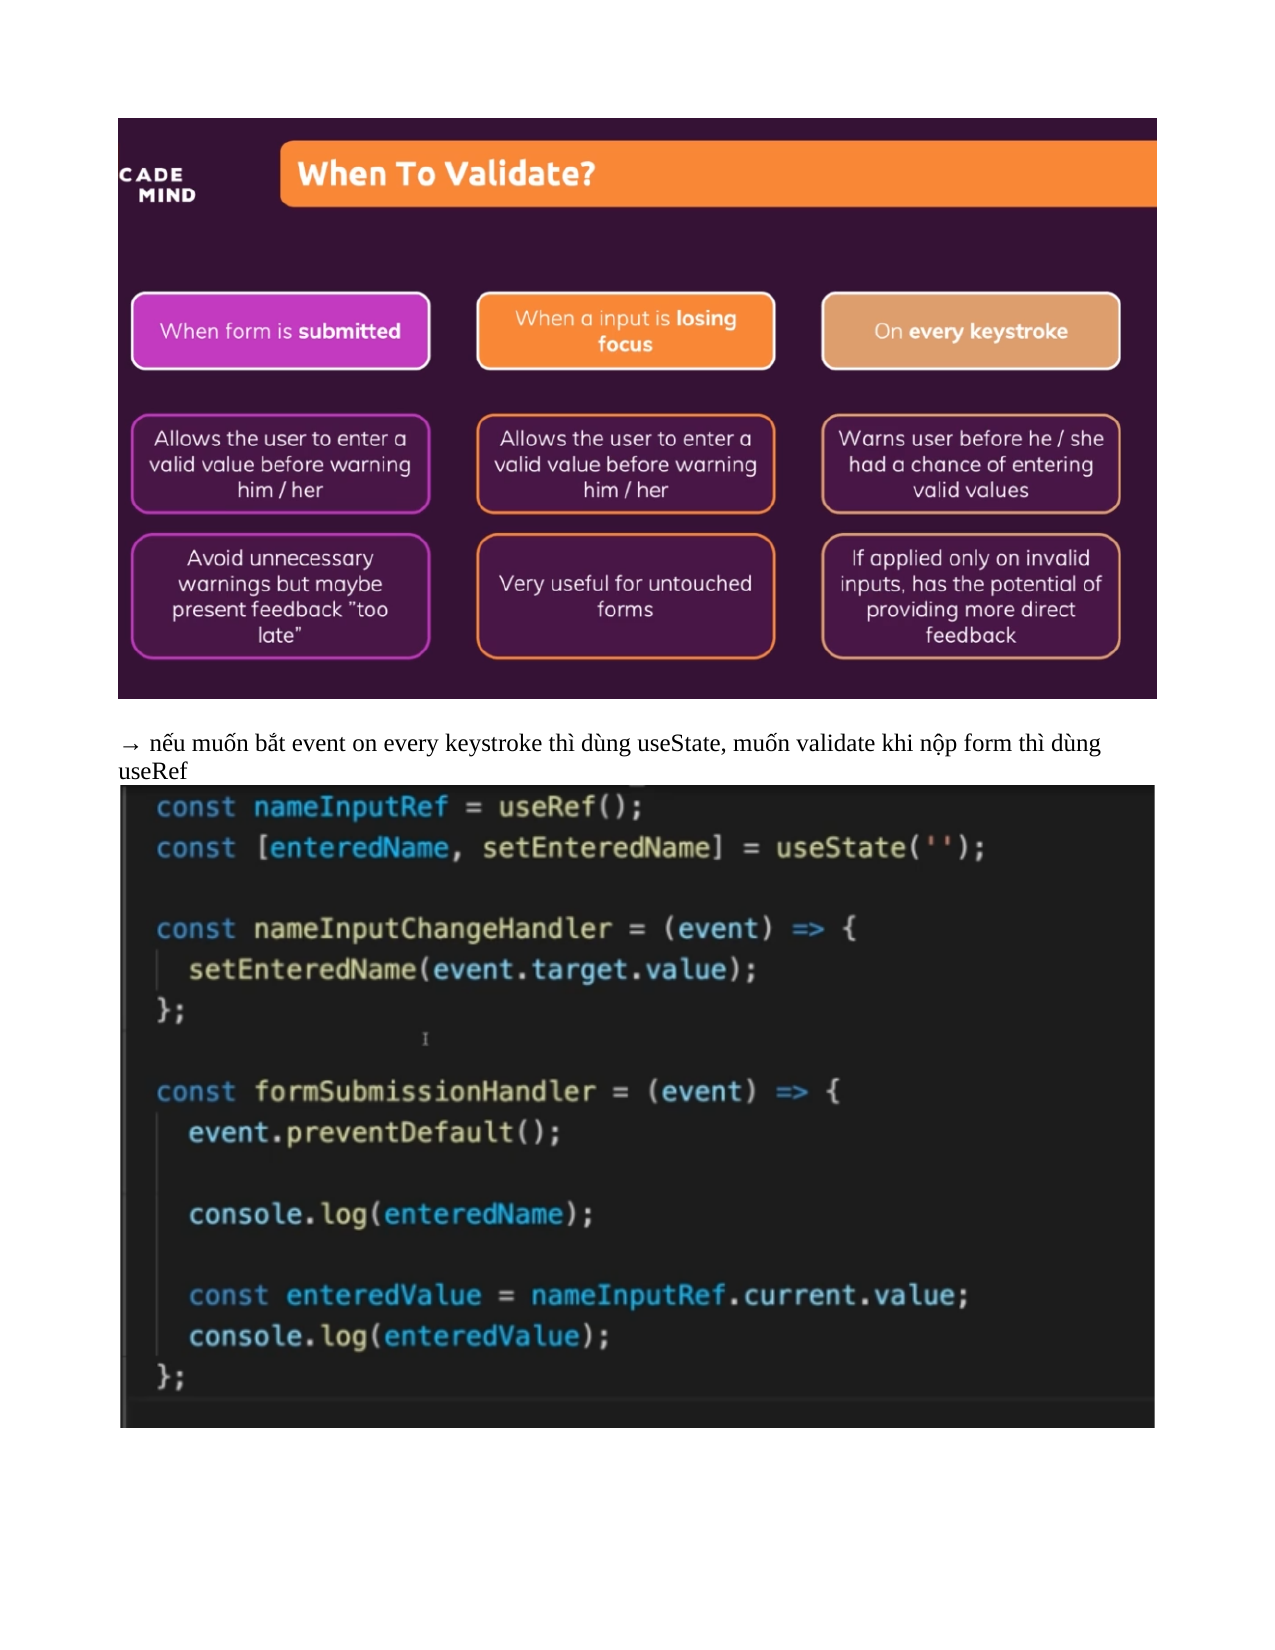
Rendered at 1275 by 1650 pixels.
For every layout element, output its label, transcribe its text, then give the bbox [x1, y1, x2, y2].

picture [118, 118, 1157, 699]
picture [120, 785, 1155, 1428]
text → nếu muốn bắt event on every keystroke thì dùng useState, muốn validate khi nộp form thì dùng useRef [118, 728, 1157, 785]
